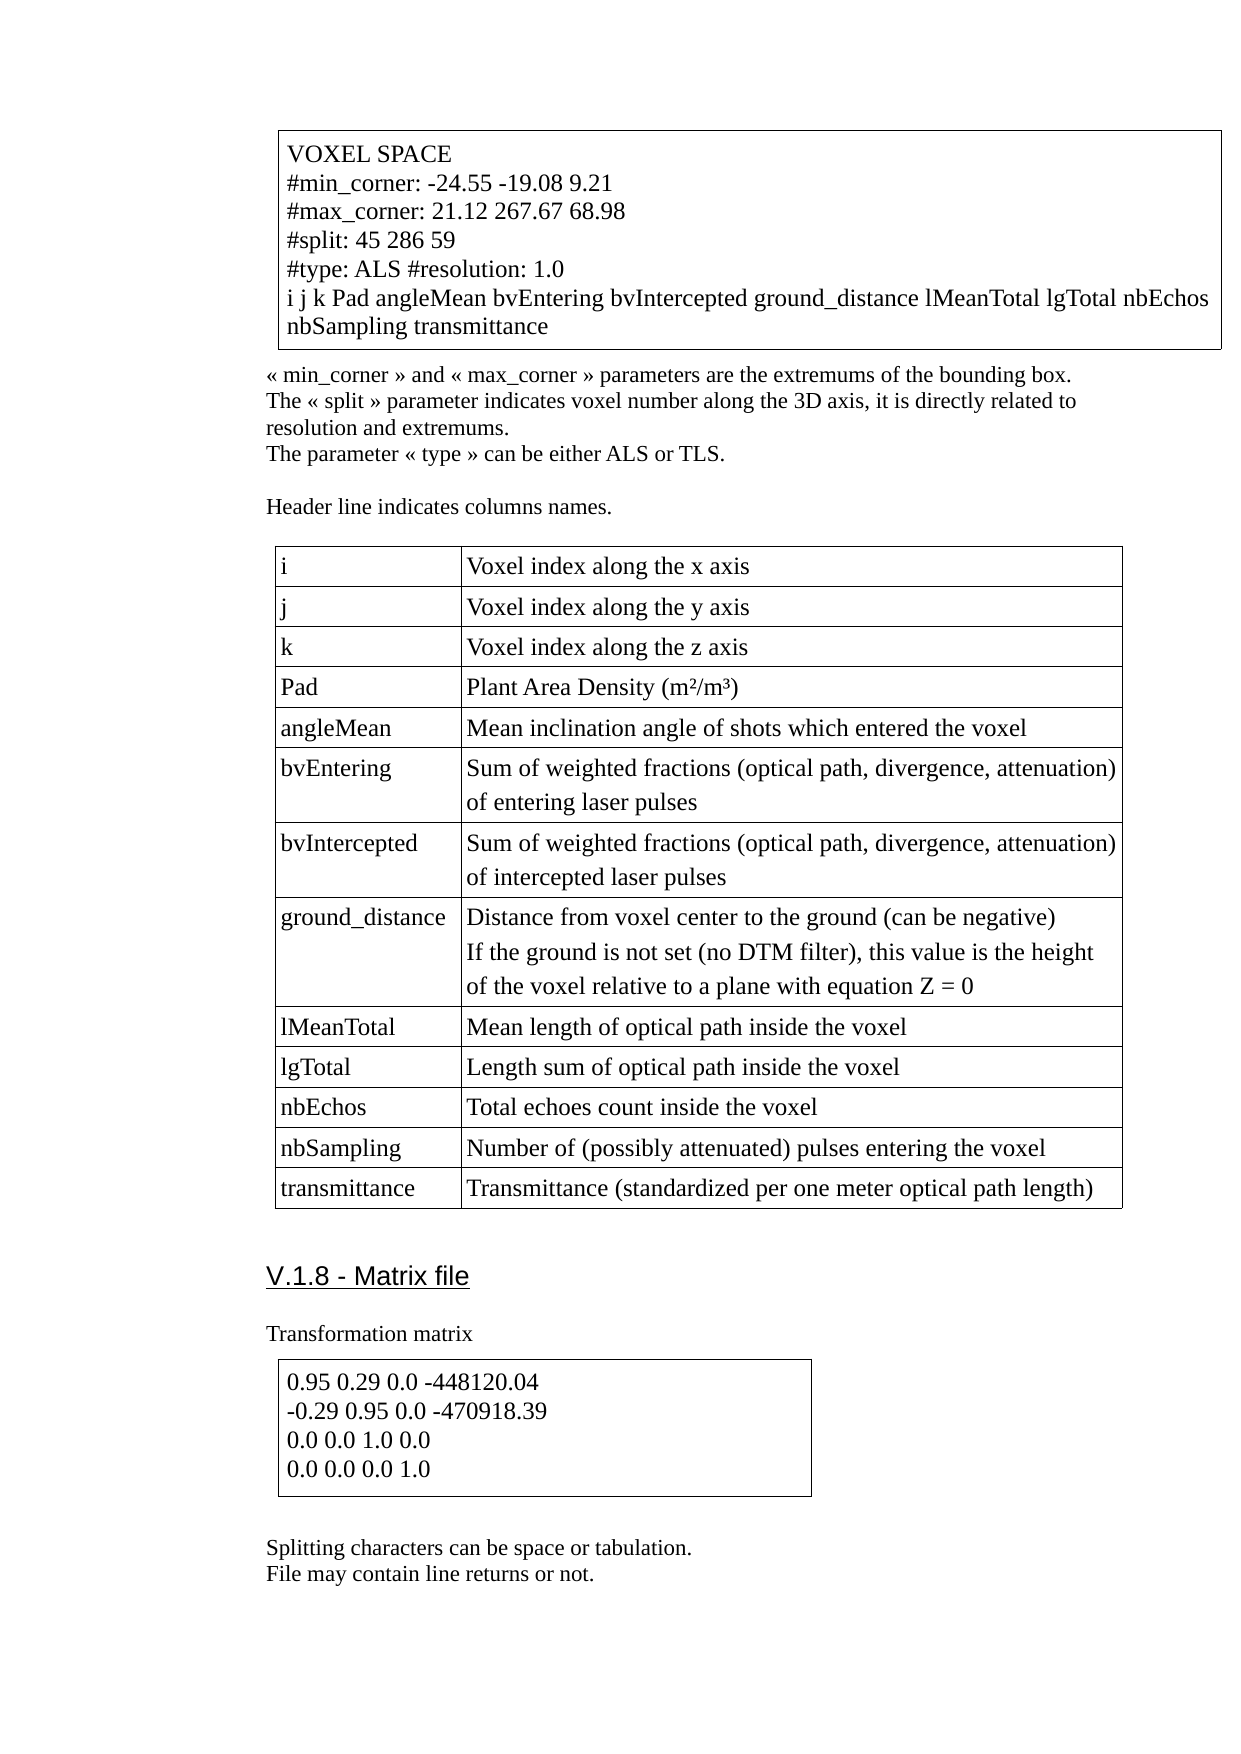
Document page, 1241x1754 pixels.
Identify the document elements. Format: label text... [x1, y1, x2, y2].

table_cell bvIntercepted [276, 823, 461, 897]
table_cell Voxel index along the z axis [462, 627, 1122, 666]
table_cell Mean length of optical path inside the voxel [462, 1007, 1122, 1046]
text File may contain line returns or not. [266, 1561, 1122, 1587]
text #max_corner: 21.12 267.67 68.98 [287, 196, 1212, 225]
text 0.0 0.0 1.0 0.0 [287, 1425, 803, 1454]
table_cell k [276, 627, 461, 666]
table_header i [276, 547, 461, 586]
table_cell ground_distance [276, 898, 461, 1006]
text The parameter « type » can be either ALS or TLS. [266, 440, 1122, 466]
table_cell Distance from voxel center to the ground (can be negative) If the ground is not set (no DTM filter), this value is the height of the voxel relative to a plane with equation Z = 0 [462, 898, 1122, 1006]
table_cell Mean inclination angle of shots which entered the voxel [462, 708, 1122, 747]
text Splitting characters can be space or tabulation. [266, 1534, 1122, 1561]
text #split: 45 286 59 [287, 225, 1212, 254]
text 0.0 0.0 0.0 1.0 [287, 1454, 803, 1482]
table_cell angleMean [276, 708, 461, 747]
table_cell lMeanTotal [276, 1007, 461, 1046]
table_cell Plant Area Density (m²/m³) [462, 667, 1122, 707]
text « min_corner » and « max_corner » parameters are the extremums of the bounding box. [266, 361, 1122, 387]
table_cell j [276, 587, 461, 626]
text #type: ALS #resolution: 1.0 [287, 254, 1212, 283]
text #min_corner: -24.55 -19.08 9.21 [287, 168, 1212, 196]
table_cell lgTotal [276, 1047, 461, 1087]
text i j k Pad angleMean bvEntering bvIntercepted ground_distance lMeanTotal lgTotal nbEchos nbSampling transmittance [287, 283, 1212, 340]
table_cell Voxel index along the y axis [462, 587, 1122, 626]
table_cell Pad [276, 667, 461, 707]
table_cell nbSampling [276, 1128, 461, 1167]
table_cell Length sum of optical path inside the voxel [462, 1047, 1122, 1087]
table_cell transmittance [276, 1168, 461, 1207]
table_cell Number of (possibly attenuated) pulses entering the voxel [462, 1128, 1122, 1167]
subtitle V.1.8 - Matrix file [266, 1260, 1122, 1292]
text -0.29 0.95 0.0 -470918.39 [287, 1396, 803, 1425]
table_cell bvEntering [276, 748, 461, 822]
table_header Voxel index along the x axis [462, 547, 1122, 586]
text The « split » parameter indicates voxel number along the 3D axis, it is directly related to resolution and extremums. [266, 387, 1122, 440]
text Header line indicates columns names. [266, 493, 1122, 519]
text Transformation matrix [266, 1320, 1122, 1347]
text 0.95 0.29 0.0 -448120.04 [287, 1367, 803, 1396]
text VOXEL SPACE [287, 139, 1212, 168]
table_cell Sum of weighted fractions (optical path, divergence, attenuation) of intercepted laser pulses [462, 823, 1122, 897]
table_cell Transmittance (standardized per one meter optical path length) [462, 1168, 1122, 1207]
table_cell Sum of weighted fractions (optical path, divergence, attenuation) of entering laser pulses [462, 748, 1122, 822]
table_cell Total echoes count inside the voxel [462, 1088, 1122, 1127]
table_cell nbEchos [276, 1088, 461, 1127]
